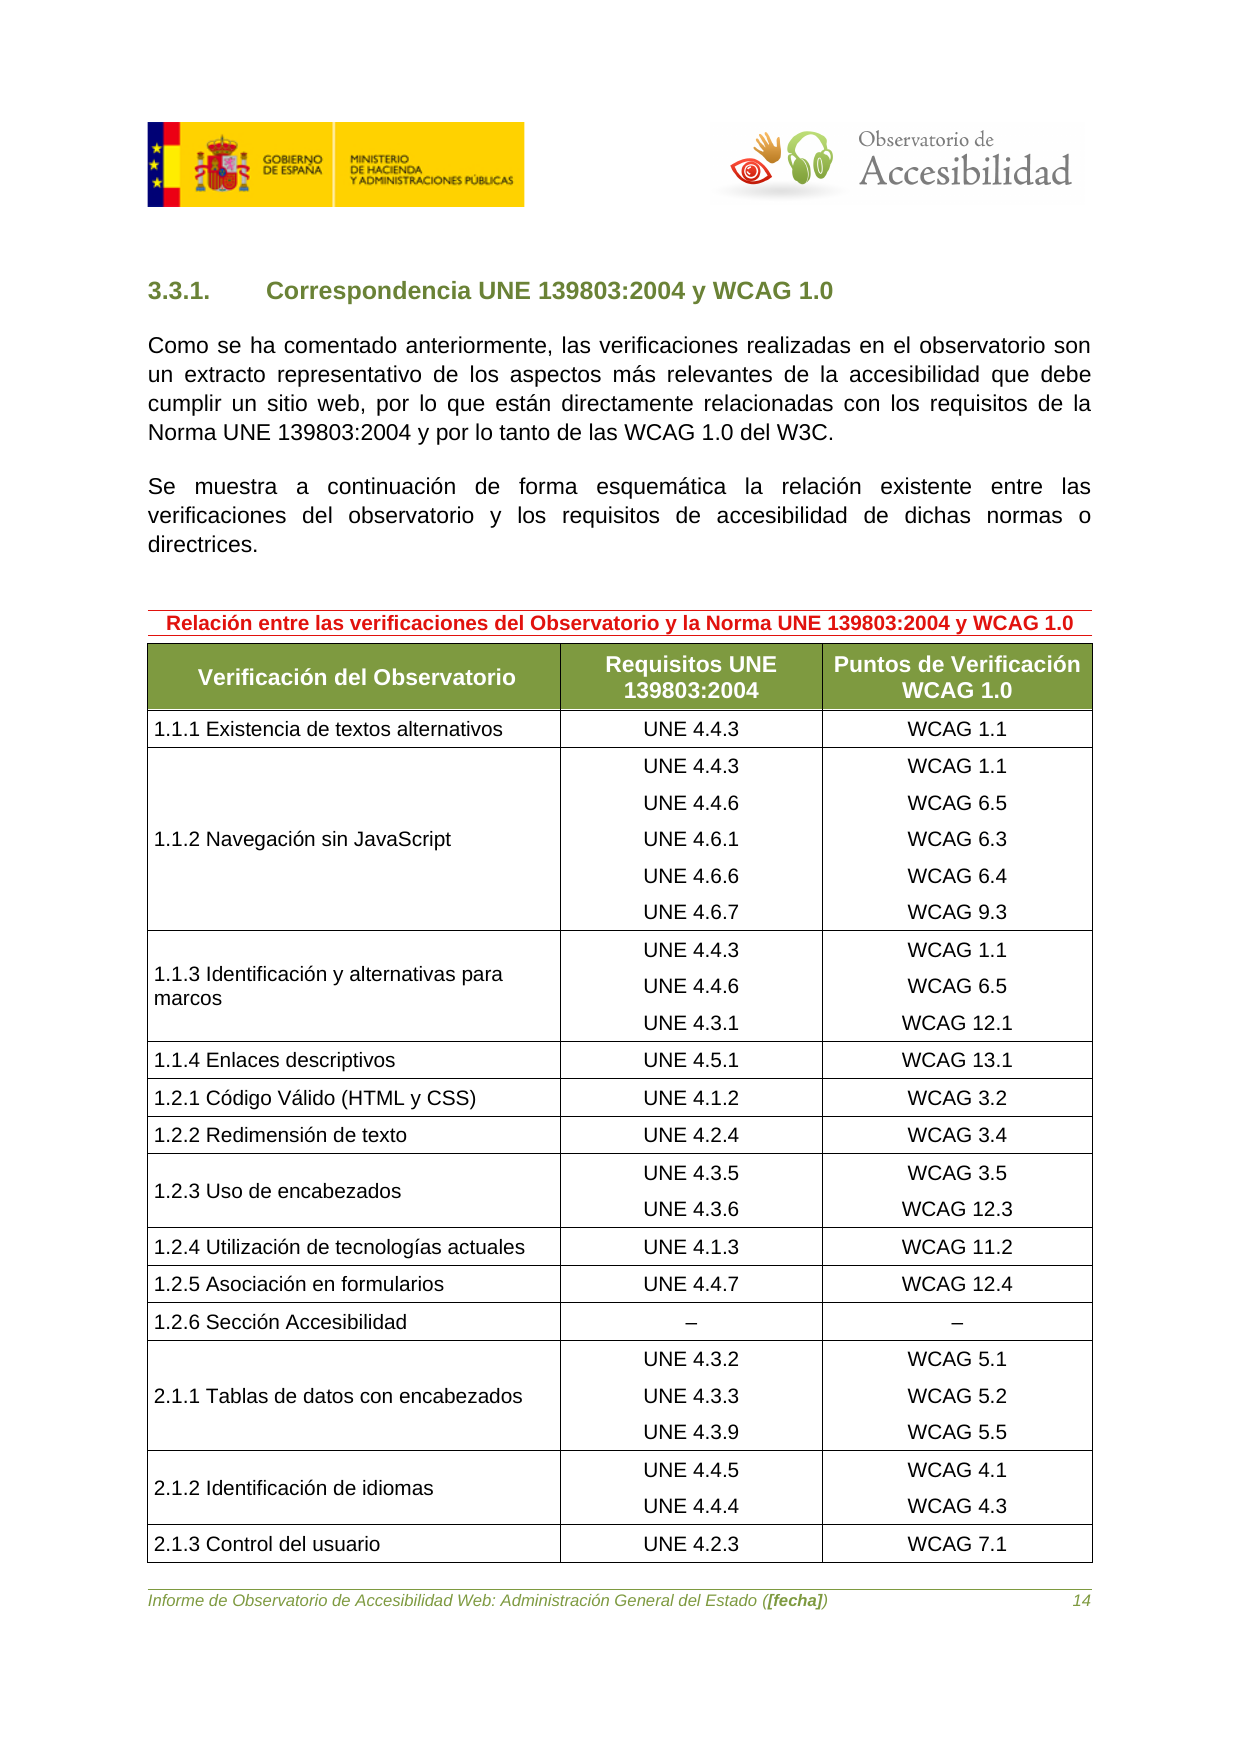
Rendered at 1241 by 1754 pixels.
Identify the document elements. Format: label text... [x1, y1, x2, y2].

table_cell UNE 4.1.3 [561, 1228, 822, 1265]
table_cell 1.2.1 Código Válido (HTML y CSS) [148, 1079, 560, 1116]
table_header Puntos de Verificación WCAG 1.0 [823, 644, 1092, 709]
picture [710, 122, 1086, 205]
table_cell WCAG 1.1 WCAG 6.5 WCAG 12.1 [823, 931, 1092, 1041]
table_cell WCAG 7.1 [823, 1525, 1092, 1562]
table_cell WCAG 11.2 [823, 1228, 1092, 1265]
table_cell UNE 4.4.3 [561, 711, 822, 747]
text Como se ha comentado anteriormente, las verificaciones realizadas en el observatorio son un extracto representativo de los aspectos más relevantes de la accesibilidad que debe cumplir un sitio web, por lo que están directamente relacionadas con los requisitos de la Norma UNE 139803:2004 y por lo tanto de las WCAG 1.0 del W3C. [148, 332, 1092, 446]
table_cell – [561, 1303, 822, 1340]
table_cell WCAG 4.1 WCAG 4.3 [823, 1451, 1092, 1524]
table_cell UNE 4.3.2 UNE 4.3.3 UNE 4.3.9 [561, 1341, 822, 1450]
table_cell UNE 4.4.5 UNE 4.4.4 [561, 1451, 822, 1524]
table_cell 1.1.1 Existencia de textos alternativos [148, 711, 560, 747]
table_cell 1.1.2 Navegación sin JavaScript [148, 748, 560, 930]
table_cell UNE 4.5.1 [561, 1042, 822, 1078]
table_cell WCAG 3.4 [823, 1117, 1092, 1153]
table_cell UNE 4.3.5 UNE 4.3.6 [561, 1154, 822, 1227]
table_cell 1.2.5 Asociación en formularios [148, 1266, 560, 1302]
table_header Requisitos UNE 139803:2004 [561, 644, 822, 709]
table_cell UNE 4.1.2 [561, 1079, 822, 1116]
table_cell UNE 4.2.4 [561, 1117, 822, 1153]
table_cell WCAG 5.1 WCAG 5.2 WCAG 5.5 [823, 1341, 1092, 1450]
picture [147, 122, 525, 207]
table_cell 1.2.2 Redimensión de texto [148, 1117, 560, 1153]
table_cell WCAG 3.2 [823, 1079, 1092, 1116]
table_cell WCAG 3.5 WCAG 12.3 [823, 1154, 1092, 1227]
text Relación entre las verificaciones del Observatorio y la Norma UNE 139803:2004 y WCAG 1.0 [148, 611, 1092, 635]
list Correspondencia UNE 139803:2004 y WCAG 1.0 [148, 276, 1092, 304]
table_cell WCAG 1.1 [823, 711, 1092, 747]
table_cell 2.1.2 Identificación de idiomas [148, 1451, 560, 1524]
table_cell WCAG 13.1 [823, 1042, 1092, 1078]
table_header Verificación del Observatorio [148, 644, 560, 709]
table_cell 2.1.1 Tablas de datos con encabezados [148, 1341, 560, 1450]
table_cell UNE 4.2.3 [561, 1525, 822, 1562]
table_cell UNE 4.4.3 UNE 4.4.6 UNE 4.6.1 UNE 4.6.6 UNE 4.6.7 [561, 748, 822, 930]
table_cell – [823, 1303, 1092, 1340]
text Se muestra a continuación de forma esquemática la relación existente entre las verificaciones del observatorio y los requisitos de accesibilidad de dichas normas o directrices. [148, 473, 1092, 557]
table_cell WCAG 12.4 [823, 1266, 1092, 1302]
table_cell 1.2.6 Sección Accesibilidad [148, 1303, 560, 1340]
table_cell UNE 4.4.3 UNE 4.4.6 UNE 4.3.1 [561, 931, 822, 1041]
table_cell UNE 4.4.7 [561, 1266, 822, 1302]
table_cell 1.2.3 Uso de encabezados [148, 1154, 560, 1227]
table_cell WCAG 1.1 WCAG 6.5 WCAG 6.3 WCAG 6.4 WCAG 9.3 [823, 748, 1092, 930]
table_cell 2.1.3 Control del usuario [148, 1525, 560, 1562]
table_cell 1.1.3 Identificación y alternativas para marcos [148, 931, 560, 1041]
table_cell 1.2.4 Utilización de tecnologías actuales [148, 1228, 560, 1265]
table_cell 1.1.4 Enlaces descriptivos [148, 1042, 560, 1078]
